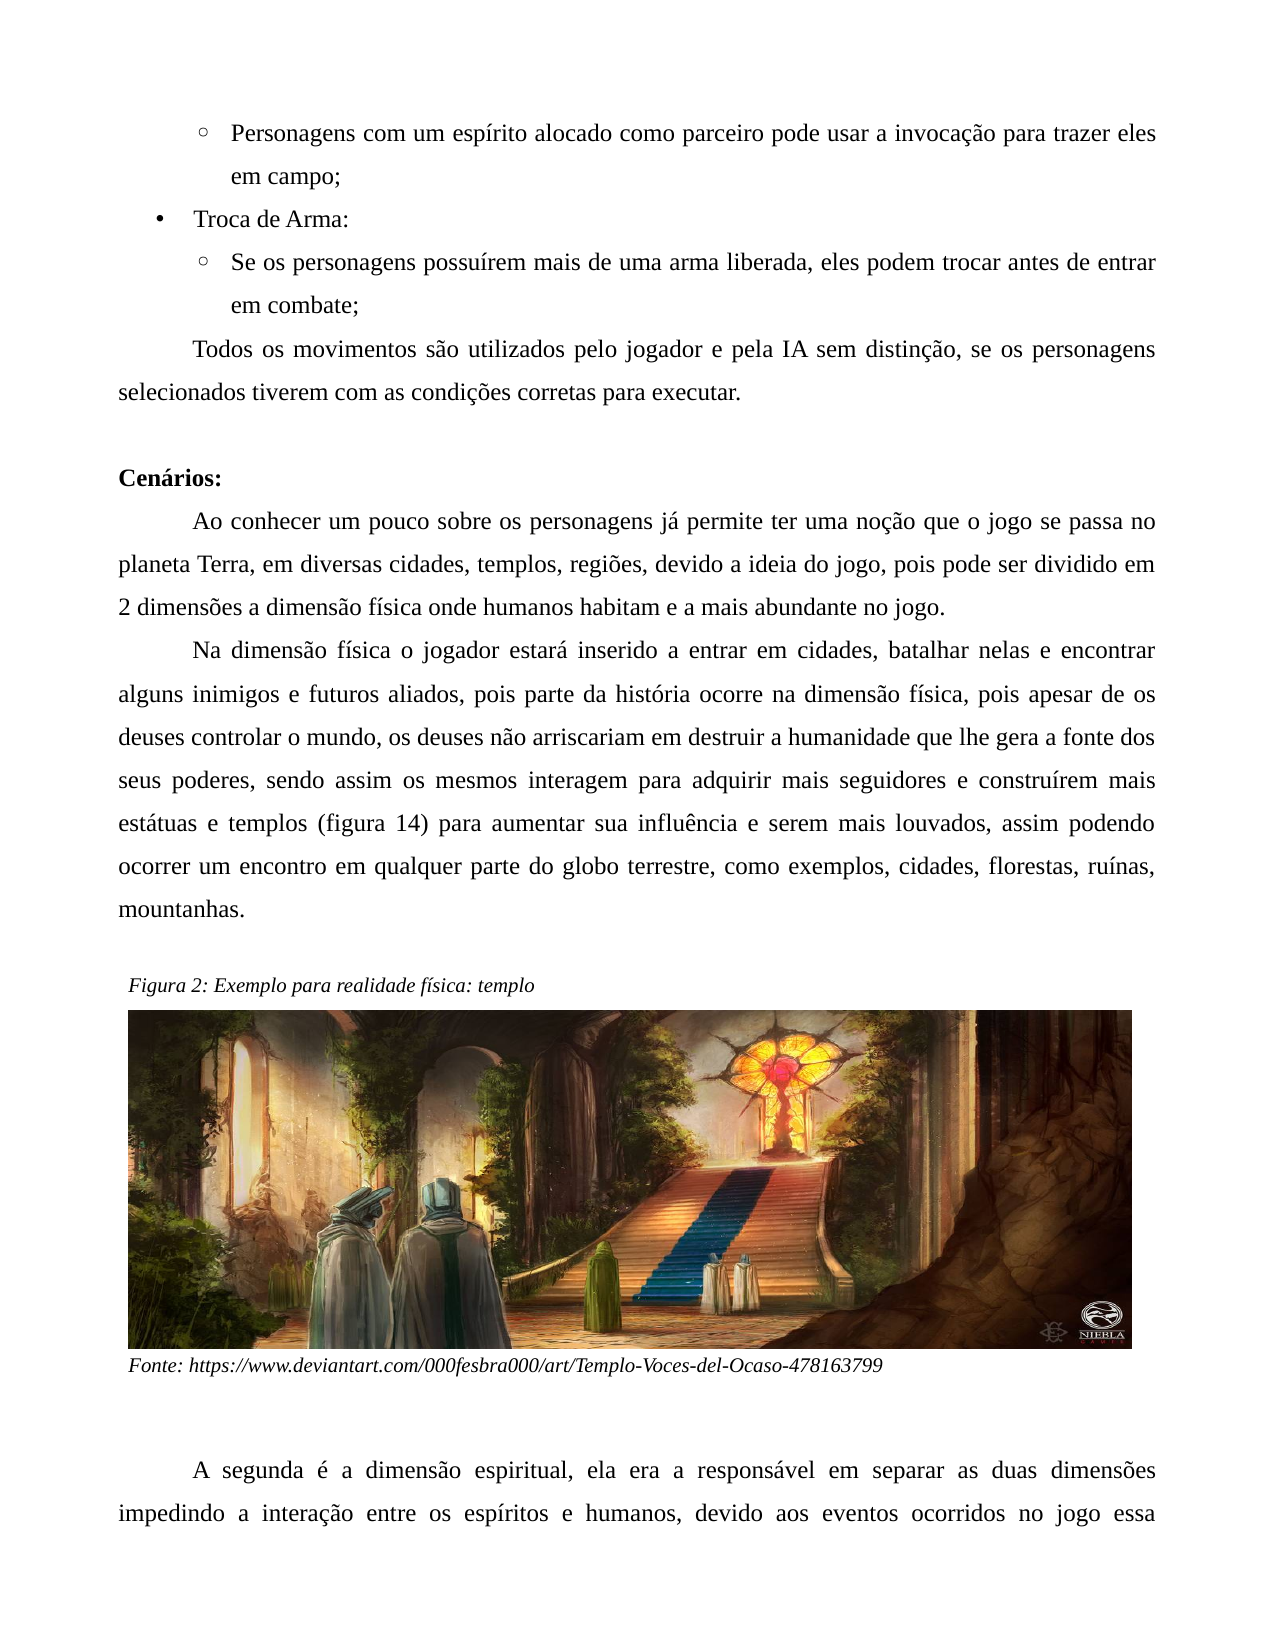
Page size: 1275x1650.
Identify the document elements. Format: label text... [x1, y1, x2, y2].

text Todos os movimentos são utilizados pelo jogador e pela IA sem distinção, se os personagens selecionados tiverem com as condições corretas para executar. [118, 334, 1157, 406]
picture [128, 1010, 1132, 1349]
text A segunda é a dimensão espiritual, ela era a responsável em separar as duas dimensões impedindo a interação entre os espíritos e humanos, devido aos eventos ocorridos no jogo essa [118, 1455, 1157, 1527]
text Figura 1: Exemplo para realidade física: templo [128, 969, 1132, 1010]
text Figura 1: Exemplo para realidade física: templo [128, 1377, 1132, 1386]
list Troca de Arma: [156, 204, 1157, 233]
text Ao conhecer um pouco sobre os personagens já permite ter uma noção que o jogo se passa no planeta Terra, em diversas cidades, templos, regiões, devido a ideia do jogo, pois pode ser dividido em 2 dimensões a dimensão física onde humanos habitam e a mais abundante no jogo. [118, 506, 1157, 621]
list Personagens com um espírito alocado como parceiro pode usar a invocação para trazer eles em campo; [193, 118, 1157, 190]
text Na dimensão física o jogador estará inserido a entrar em cidades, batalhar nelas e encontrar alguns inimigos e futuros aliados, pois parte da história ocorre na dimensão física, pois apesar de os deuses controlar o mundo, os deuses não arriscariam em destruir a humanidade que lhe gera a fonte dos seus poderes, sendo assim os mesmos interagem para adquirir mais seguidores e construírem mais estátuas e templos (figura 14) para aumentar sua influência e serem mais louvados, assim podendo ocorrer um encontro em qualquer parte do globo terrestre, como exemplos, cidades, florestas, ruínas, mountanhas. [118, 636, 1157, 923]
text Cenários: [118, 463, 1157, 492]
list Se os personagens possuírem mais de uma arma liberada, eles podem trocar antes de entrar em combate; [193, 247, 1157, 319]
text Fonte: https://www.deviantart.com/000fesbra000/art/Templo-Voces-del-Ocaso-478163799 [128, 1349, 1132, 1377]
